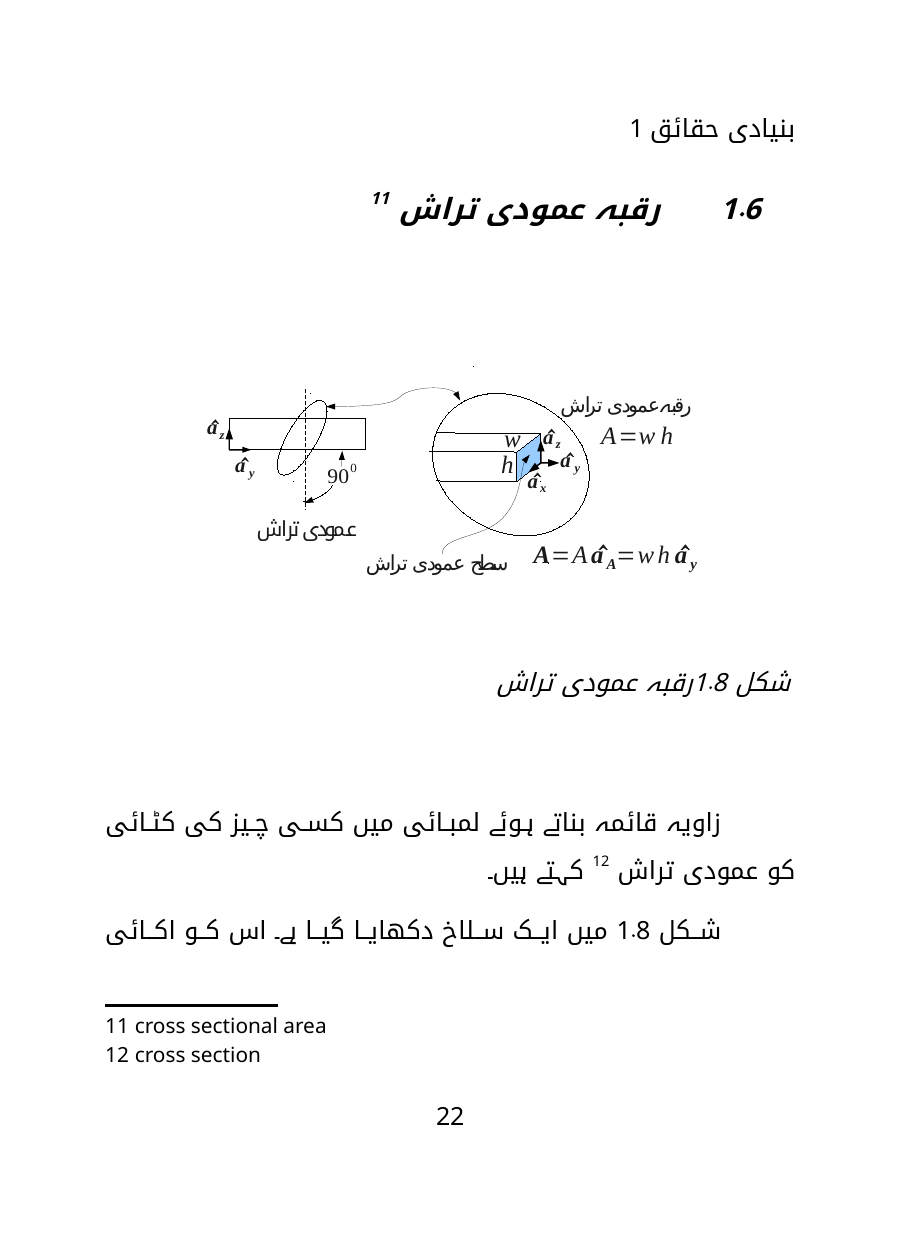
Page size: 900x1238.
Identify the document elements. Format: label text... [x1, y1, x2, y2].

text cross section [105, 1040, 795, 1068]
text شکل 1.8 میں ایک سلاخ دکھایا گیا ہے۔ اس کو اکائی سمتیہکی سمت میں لٹایا گیا ہے۔ اگر ہم تصور میں اس سلاخ کو لمبائی کی عمودی سمت میں کاٹیں تو اس کا جو سرہ بنے گا اس سطح کے رقبہ کو رقبہ عمودی تراش کہتے ہیں۔ شکل میں دکھایا گیا رقبہ عمودی تراش کی مقدار ہے جہاں [105, 907, 795, 954]
text زاویہ قائمہ بناتے ہوئے لمبائی میں کسی چیز کی کٹائی کو عمودی تراش کہتے ہیں۔ [105, 800, 795, 894]
list cross sectional area [105, 1012, 795, 1040]
subtitle رقبہ عمودی تراش [105, 182, 720, 238]
text شکل 1.8رقبہ عمودی تراش [110, 263, 790, 707]
